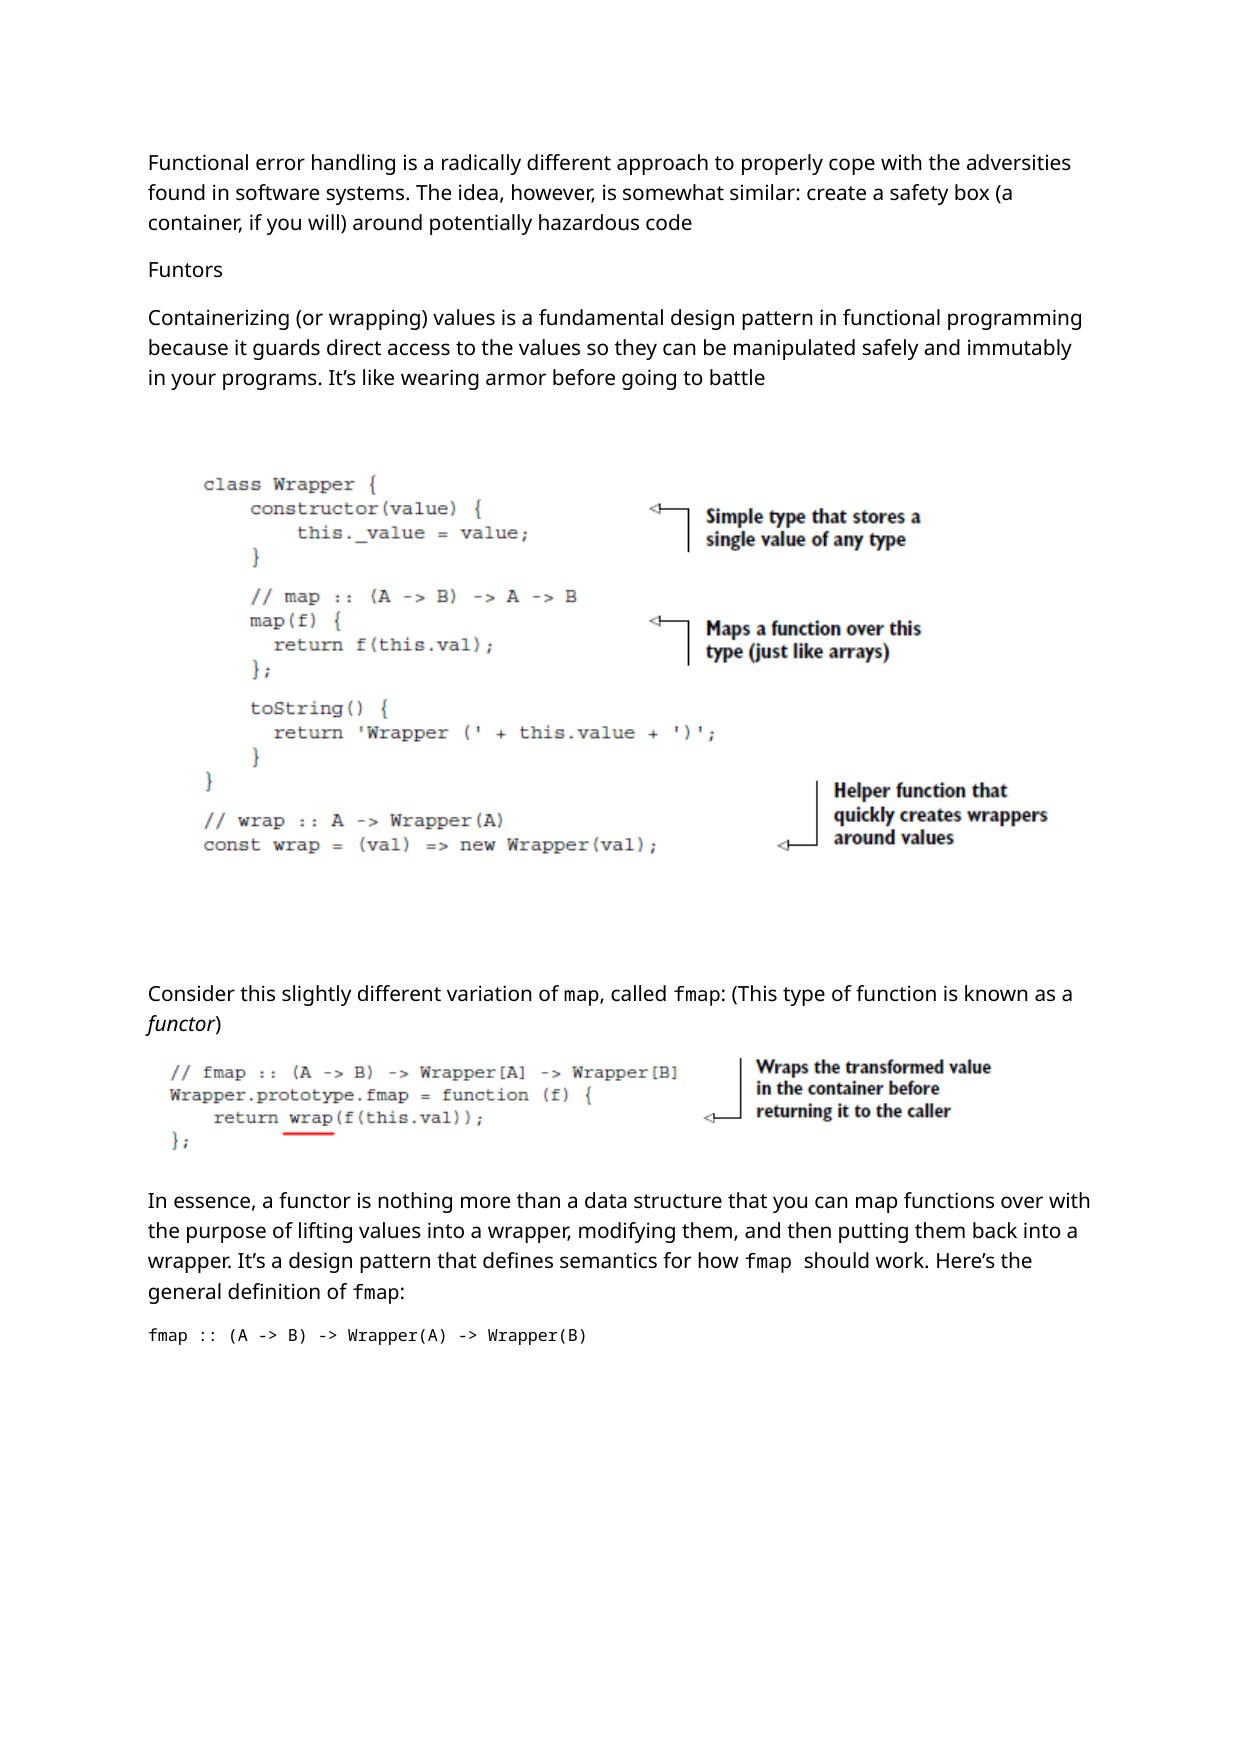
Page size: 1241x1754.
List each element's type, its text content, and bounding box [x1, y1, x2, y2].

text Consider this slightly different variation of map, called fmap: (This type of function is known as a functor) [148, 979, 1093, 1037]
text Functional error handling is a radically different approach to properly cope with the adversities found in software systems. The idea, however, is somewhat similar: create a safety box (a container, if you will) around potentially hazardous code [148, 148, 1093, 237]
text Containerizing (or wrapping) values is a fundamental design pattern in functional programming because it guards direct access to the values so they can be manipulated safely and immutably in your programs. It’s like wearing armor before going to battle [148, 303, 1093, 392]
text fmap :: (A -> B) -> Wrapper(A) -> Wrapper(B) [148, 1324, 1093, 1347]
text Funtors [148, 256, 1093, 284]
text In essence, a functor is nothing more than a data structure that you can map functions over with the purpose of lifting values into a wrapper, modifying them, and then putting them back into a wrapper. It’s a design pattern that defines semantics for how fmap should work. Here’s the general definition of fmap: [148, 1184, 1093, 1305]
